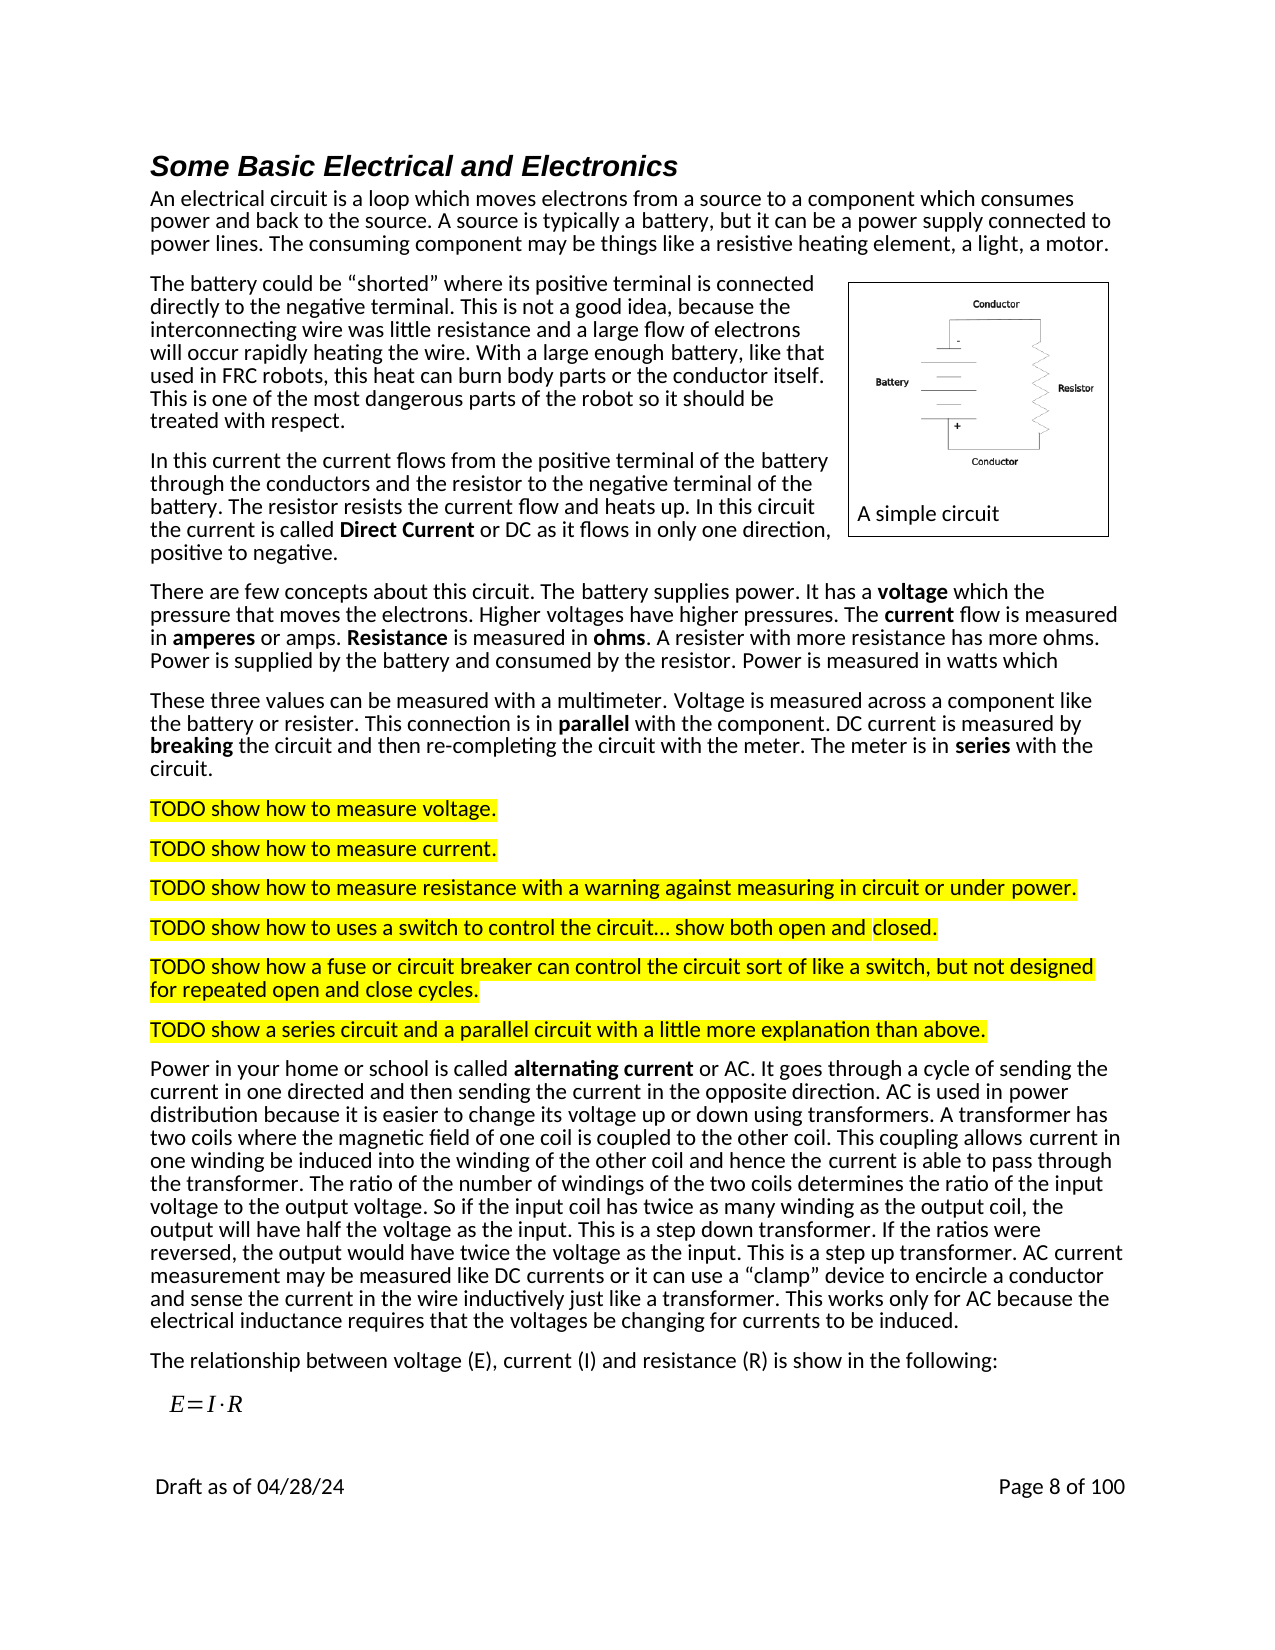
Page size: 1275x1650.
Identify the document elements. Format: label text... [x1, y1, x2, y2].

text TODO show how to measure resistance with a warning against measuring in circuit or under power. [150, 878, 1125, 901]
text An electrical circuit is a loop which moves electrons from a source to a component which consumes power and back to the source. A source is typically a battery, but it can be a power supply connected to power lines. The consuming component may be things like a resistive heating element, a light, a motor. [150, 189, 1125, 258]
text A simple circuit [857, 504, 1099, 527]
text The relationship between voltage (E), current (I) and resistance (R) is show in the following: [150, 1351, 1125, 1374]
text Power in your home or school is called alternating current or AC. It goes through a cycle of sending the current in one directed and then sending the current in the opposite direction. AC is used in power distribution because it is easier to change its voltage up or down using transformers. A transformer has two coils where the magnetic field of one coil is coupled to the other coil. This coupling allows current in one winding be induced into the winding of the other coil and hence the current is able to pass through the transformer. The ratio of the number of windings of the two coils determines the ratio of the input voltage to the output voltage. So if the input coil has twice as many winding as the output coil, the output will have half the voltage as the input. This is a step down transformer. If the ratios were reversed, the output would have twice the voltage as the input. This is a step up transformer. AC current measurement may be measured like DC currents or it can use a “clamp” device to encircle a conductor and sense the current in the wire inductively just like a transformer. This works only for AC because the electrical inductance requires that the voltages be changing for currents to be induced. [150, 1060, 1125, 1335]
text TODO show how to measure current. [150, 839, 1125, 862]
text There are few concepts about this circuit. The battery supplies power. It has a voltage which the pressure that moves the electrons. Higher voltages have higher pressures. The current flow is measured in amperes or amps. Resistance is measured in ohms. A resister with more resistance has more ohms. Power is supplied by the battery and consumed by the resistor. Power is measured in watts which [150, 583, 1125, 674]
subtitle Some Basic Electrical and Electronics [150, 150, 1125, 183]
text TODO show how a fuse or circuit breaker can control the circuit sort of like a switch, but not designed for repeated open and close cycles. [150, 958, 1125, 1003]
text These three values can be measured with a multimeter. Voltage is measured across a component like the battery or resister. This connection is in parallel with the component. DC current is measured by breaking the circuit and then re-completing the circuit with the meter. The meter is in series with the circuit. [150, 691, 1125, 783]
text The battery could be “shorted” where its positive terminal is connected directly to the negative terminal. This is not a good idea, because the interconnecting wire was little resistance and a large flow of electrons will occur rapidly heating the wire. With a large enough battery, like that used in FRC robots, this heat can burn body parts or the conductor itself. This is one of the most dangerous parts of the robot so it should be treated with respect. [150, 274, 1125, 435]
text TODO show how to measure voltage. [150, 799, 1125, 822]
text TODO show how to uses a switch to control the circuit… show both open and closed. [150, 918, 1125, 941]
text In this current the current flows from the positive terminal of the battery through the conductors and the resistor to the negative terminal of the battery. The resistor resists the current flow and heats up. In this circuit the current is called Direct Current or DC as it flows in only one direction, positive to negative. [150, 451, 1125, 566]
picture [876, 300, 1094, 465]
text [849, 283, 1108, 536]
text TODO show a series circuit and a parallel circuit with a little more explanation than above. [150, 1020, 1125, 1043]
